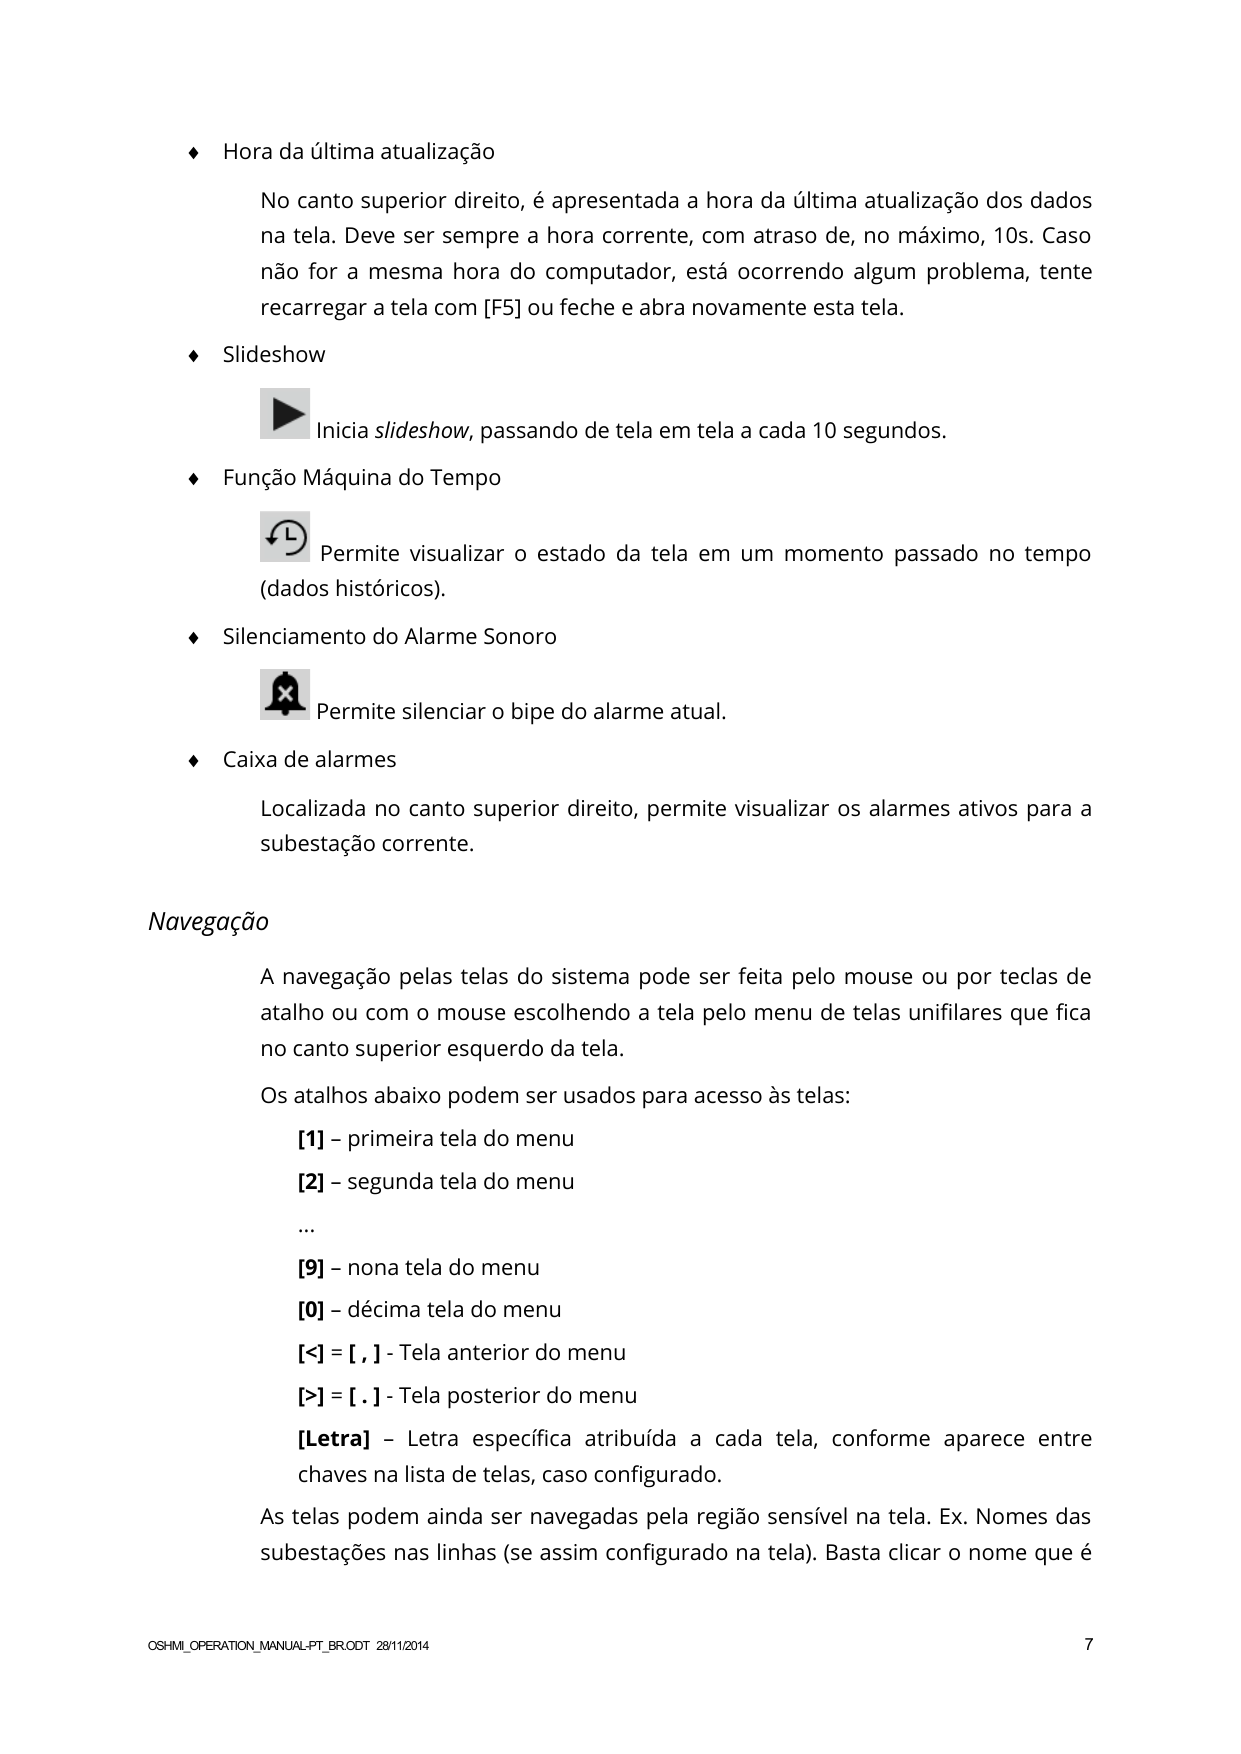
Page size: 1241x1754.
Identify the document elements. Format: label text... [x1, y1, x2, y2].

text Permite visualizar o estado da tela em um momento passado no tempo (dados históricos). [260, 511, 1093, 603]
text Permite silenciar o bipe do alarme atual. [260, 670, 1093, 726]
text [<] = [ , ] - Tela anterior do menu [298, 1337, 1093, 1367]
subtitle Silenciamento do Alarme Sonoro [185, 621, 1093, 651]
text As telas podem ainda ser navegadas pela região sensível na tela. Ex. Nomes das subestações nas linhas (se assim configurado na tela). Basta clicar o nome que é [260, 1501, 1093, 1567]
picture [260, 388, 311, 439]
subtitle Função Máquina do Tempo [185, 462, 1093, 492]
text No canto superior direito, é apresentada a hora da última atualização dos dados na tela. Deve ser sempre a hora corrente, com atraso de, no máximo, 10s. Caso não for a mesma hora do computador, está ocorrendo algum problema, tente recarregar a tela com [F5] ou feche e abra novamente esta tela. [260, 184, 1093, 322]
picture [260, 669, 311, 720]
text Localizada no canto superior direito, permite visualizar os alarmes ativos para a subestação corrente. [260, 793, 1093, 858]
subtitle Hora da última atualização [185, 136, 1093, 166]
subtitle Slideshow [185, 339, 1093, 369]
text [Letra] – Letra específica atribuída a cada tela, conforme aparece entre chaves na lista de telas, caso configurado. [298, 1423, 1093, 1488]
text [1] – primeira tela do menu [298, 1123, 1093, 1153]
text [9] – nona tela do menu [298, 1252, 1093, 1281]
text Os atalhos abaixo podem ser usados para acesso às telas: [260, 1080, 1093, 1110]
text [2] – segunda tela do menu [298, 1166, 1093, 1196]
subtitle Navegação [148, 903, 1093, 937]
text A navegação pelas telas do sistema pode ser feita pelo mouse ou por teclas de atalho ou com o mouse escolhendo a tela pelo menu de telas unifilares que fica no canto superior esquerdo da tela. [260, 961, 1093, 1062]
text Inicia slideshow, passando de tela em tela a cada 10 segundos. [260, 388, 1093, 444]
text [0] – décima tela do menu [298, 1294, 1093, 1324]
subtitle Caixa de alarmes [185, 744, 1093, 774]
text ... [298, 1209, 1093, 1238]
picture [260, 511, 311, 562]
text [>] = [ . ] - Tela posterior do menu [298, 1380, 1093, 1410]
